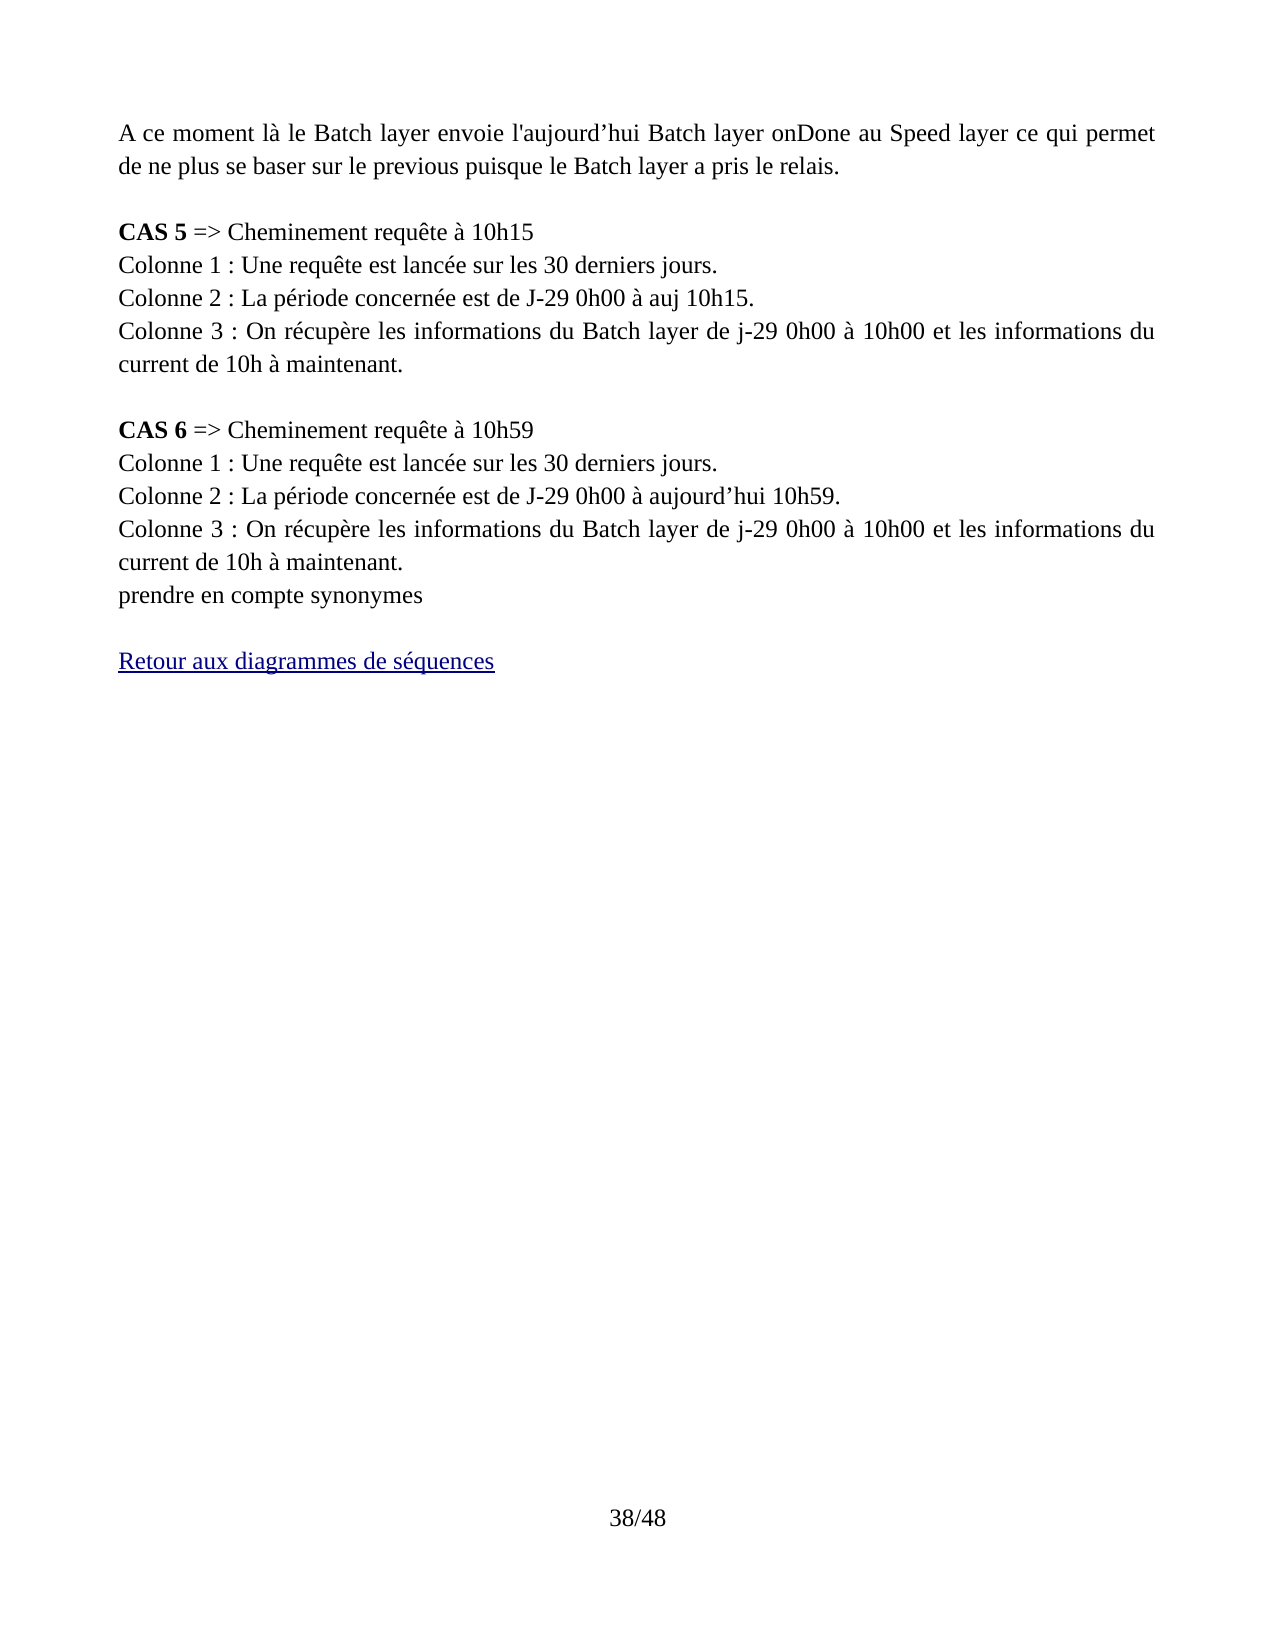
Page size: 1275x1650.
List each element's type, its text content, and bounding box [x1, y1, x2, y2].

text Colonne 3 : On récupère les informations du Batch layer de j-29 0h00 à 10h00 et les informations du current de 10h à maintenant. [118, 514, 1157, 576]
text Colonne 1 : Une requête est lancée sur les 30 derniers jours. [118, 448, 1157, 477]
text prendre en compte synonymes [118, 580, 1157, 609]
text CAS 6 => Cheminement requête à 10h59 [118, 415, 1157, 444]
text A ce moment là le Batch layer envoie l'aujourd’hui Batch layer onDone au Speed layer ce qui permet de ne plus se baser sur le previous puisque le Batch layer a pris le relais. [118, 118, 1157, 180]
text Retour aux diagrammes de séquences [118, 646, 1157, 675]
text CAS 5 => Cheminement requête à 10h15 [118, 217, 1157, 246]
text Colonne 2 : La période concernée est de J-29 0h00 à aujourd’hui 10h59. [118, 481, 1157, 510]
text Colonne 1 : Une requête est lancée sur les 30 derniers jours. [118, 250, 1157, 279]
text Colonne 2 : La période concernée est de J-29 0h00 à auj 10h15. [118, 283, 1157, 312]
text Colonne 3 : On récupère les informations du Batch layer de j-29 0h00 à 10h00 et les informations du current de 10h à maintenant. [118, 316, 1157, 378]
